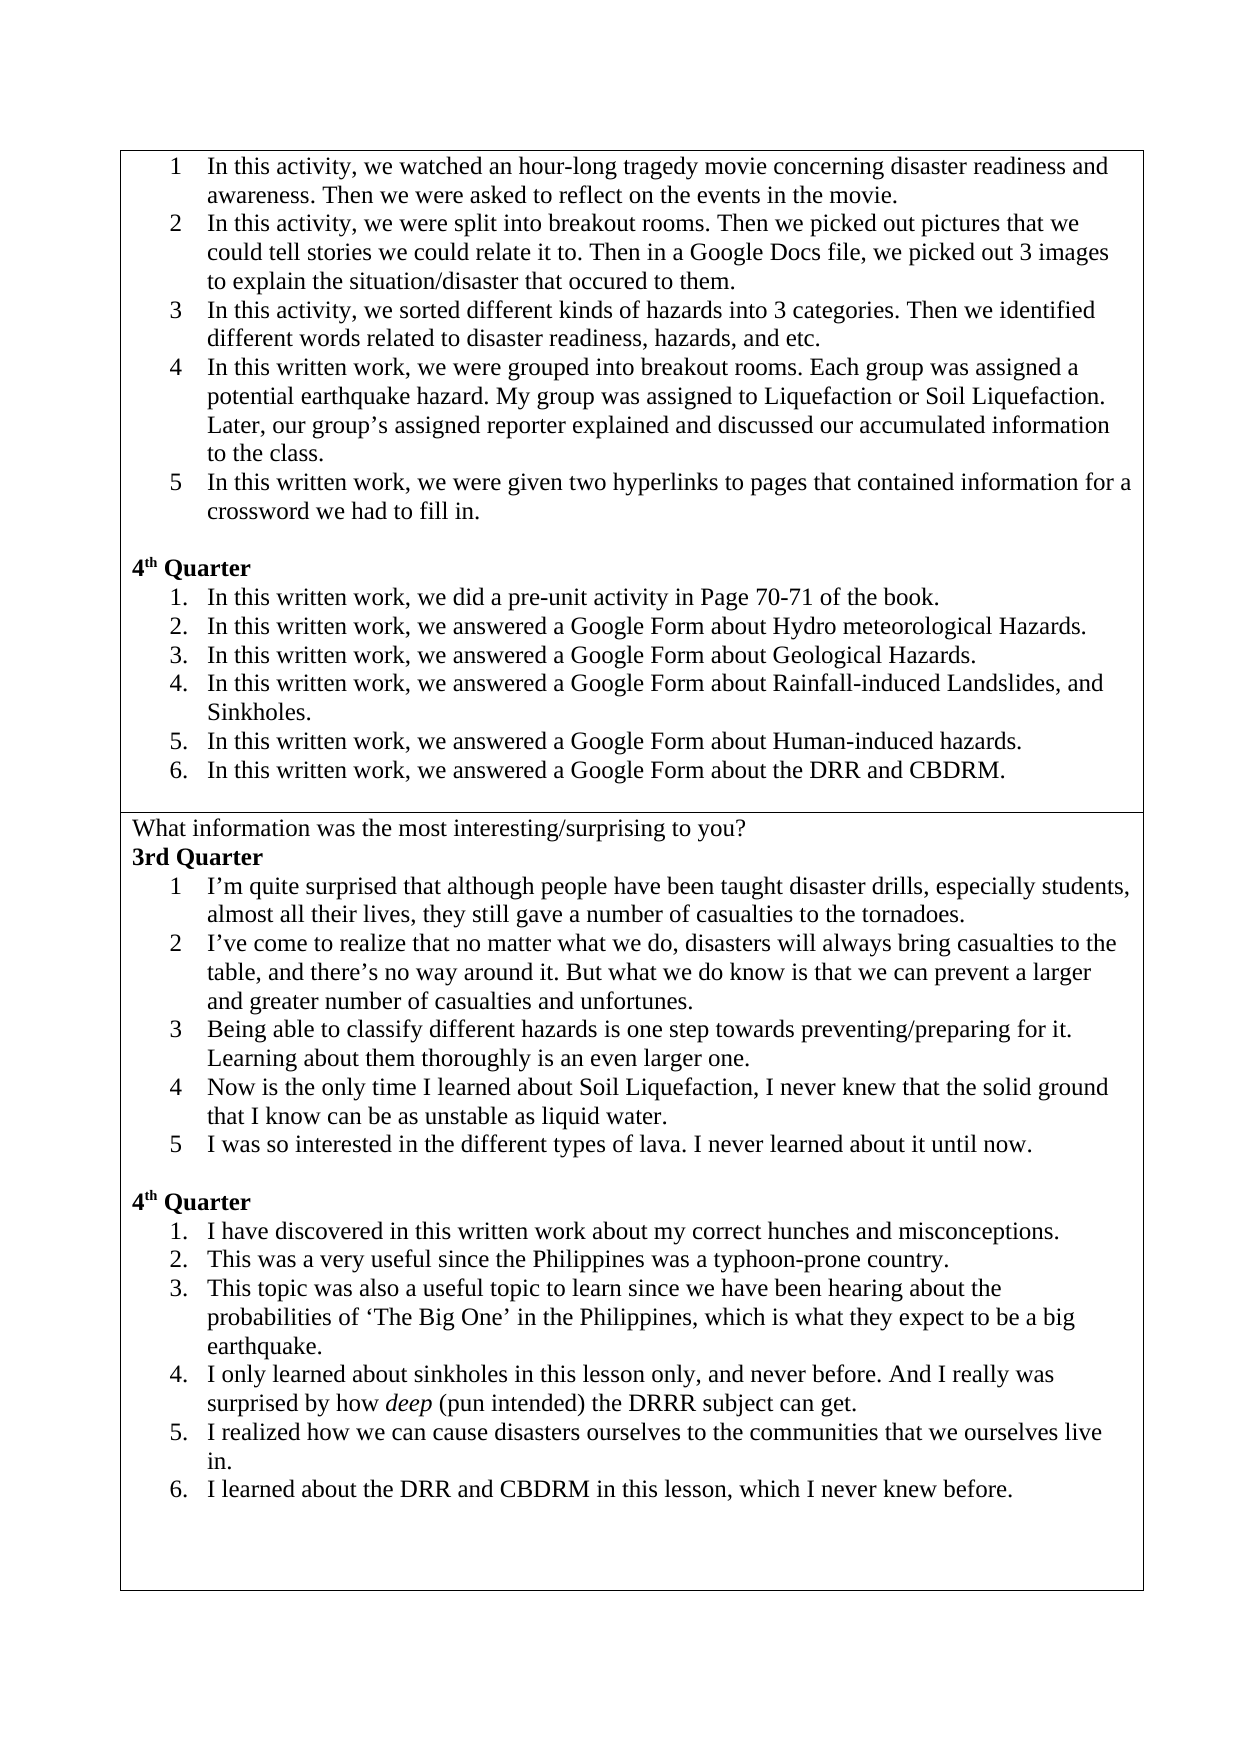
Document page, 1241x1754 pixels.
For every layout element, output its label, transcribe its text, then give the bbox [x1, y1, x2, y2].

table_cell What information was the most interesting/surprising to you? 3rd Quarter I’m quite surprised that although people have been taught disaster drills, especially students, almost all their lives, they still gave a number of casualties to the tornadoes. I’ve come to realize that no matter what we do, disasters will always bring casualties to the table, and there’s no way around it. But what we do know is that we can prevent a larger and greater number of casualties and unfortunes. Being able to classify different hazards is one step towards preventing/preparing for it. Learning about them thoroughly is an even larger one. Now is the only time I learned about Soil Liquefaction, I never knew that the solid ground that I know can be as unstable as liquid water. I was so interested in the different types of lava. I never learned about it until now. 4th Quarter I have discovered in this written work about my correct hunches and misconceptions. This was a very useful since the Philippines was a typhoon-prone country. This topic was also a useful topic to learn since we have been hearing about the probabilities of ‘The Big One’ in the Philippines, which is what they expect to be a big earthquake. I only learned about sinkholes in this lesson only, and never before. And I really was surprised by how deep (pun intended) the DRRR subject can get. I realized how we can cause disasters ourselves to the communities that we ourselves live in. I learned about the DRR and CBDRM in this lesson, which I never knew before. [121, 813, 1143, 1589]
table_cell Explain what exactly you were required to do in these written works? 3rd Quarter In this activity, we watched an hour-long tragedy movie concerning disaster readiness and awareness. Then we were asked to reflect on the events in the movie. In this activity, we were split into breakout rooms. Then we picked out pictures that we could tell stories we could relate it to. Then in a Google Docs file, we picked out 3 images to explain the situation/disaster that occured to them. In this activity, we sorted different kinds of hazards into 3 categories. Then we identified different words related to disaster readiness, hazards, and etc. In this written work, we were grouped into breakout rooms. Each group was assigned a potential earthquake hazard. My group was assigned to Liquefaction or Soil Liquefaction. Later, our group’s assigned reporter explained and discussed our accumulated information to the class. In this written work, we were given two hyperlinks to pages that contained information for a crossword we had to fill in. 4th Quarter In this written work, we did a pre-unit activity in Page 70-71 of the book. In this written work, we answered a Google Form about Hydro meteorological Hazards. In this written work, we answered a Google Form about Geological Hazards. In this written work, we answered a Google Form about Rainfall-induced Landslides, and Sinkholes. In this written work, we answered a Google Form about Human-induced hazards. In this written work, we answered a Google Form about the DRR and CBDRM. [121, 151, 1143, 812]
